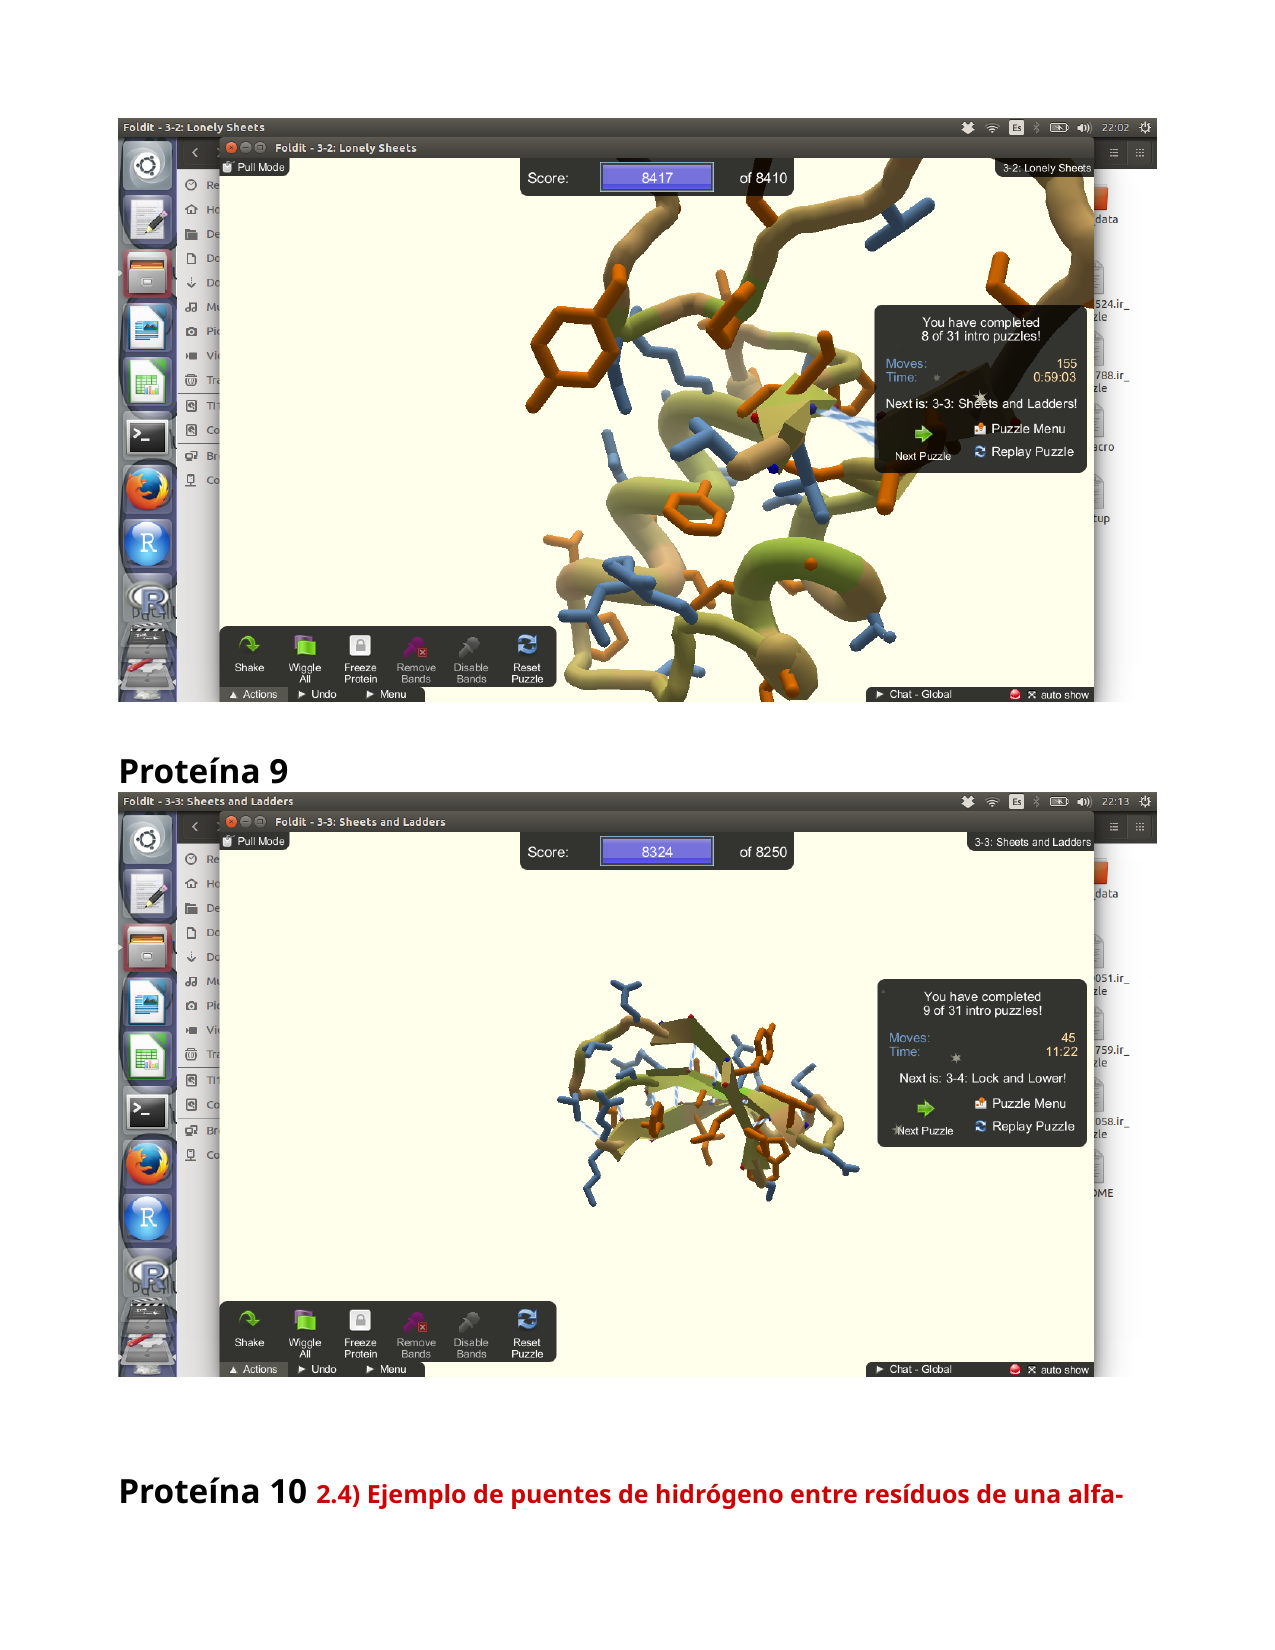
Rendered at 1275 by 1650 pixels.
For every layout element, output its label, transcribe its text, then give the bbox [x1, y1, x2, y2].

picture [118, 792, 1157, 1377]
picture [118, 118, 1157, 702]
text Proteína 9 [118, 747, 1157, 792]
text Proteína 10 2.4) Ejemplo de puentes de hidrógeno entre resíduos de una alfa- [118, 1468, 1157, 1513]
